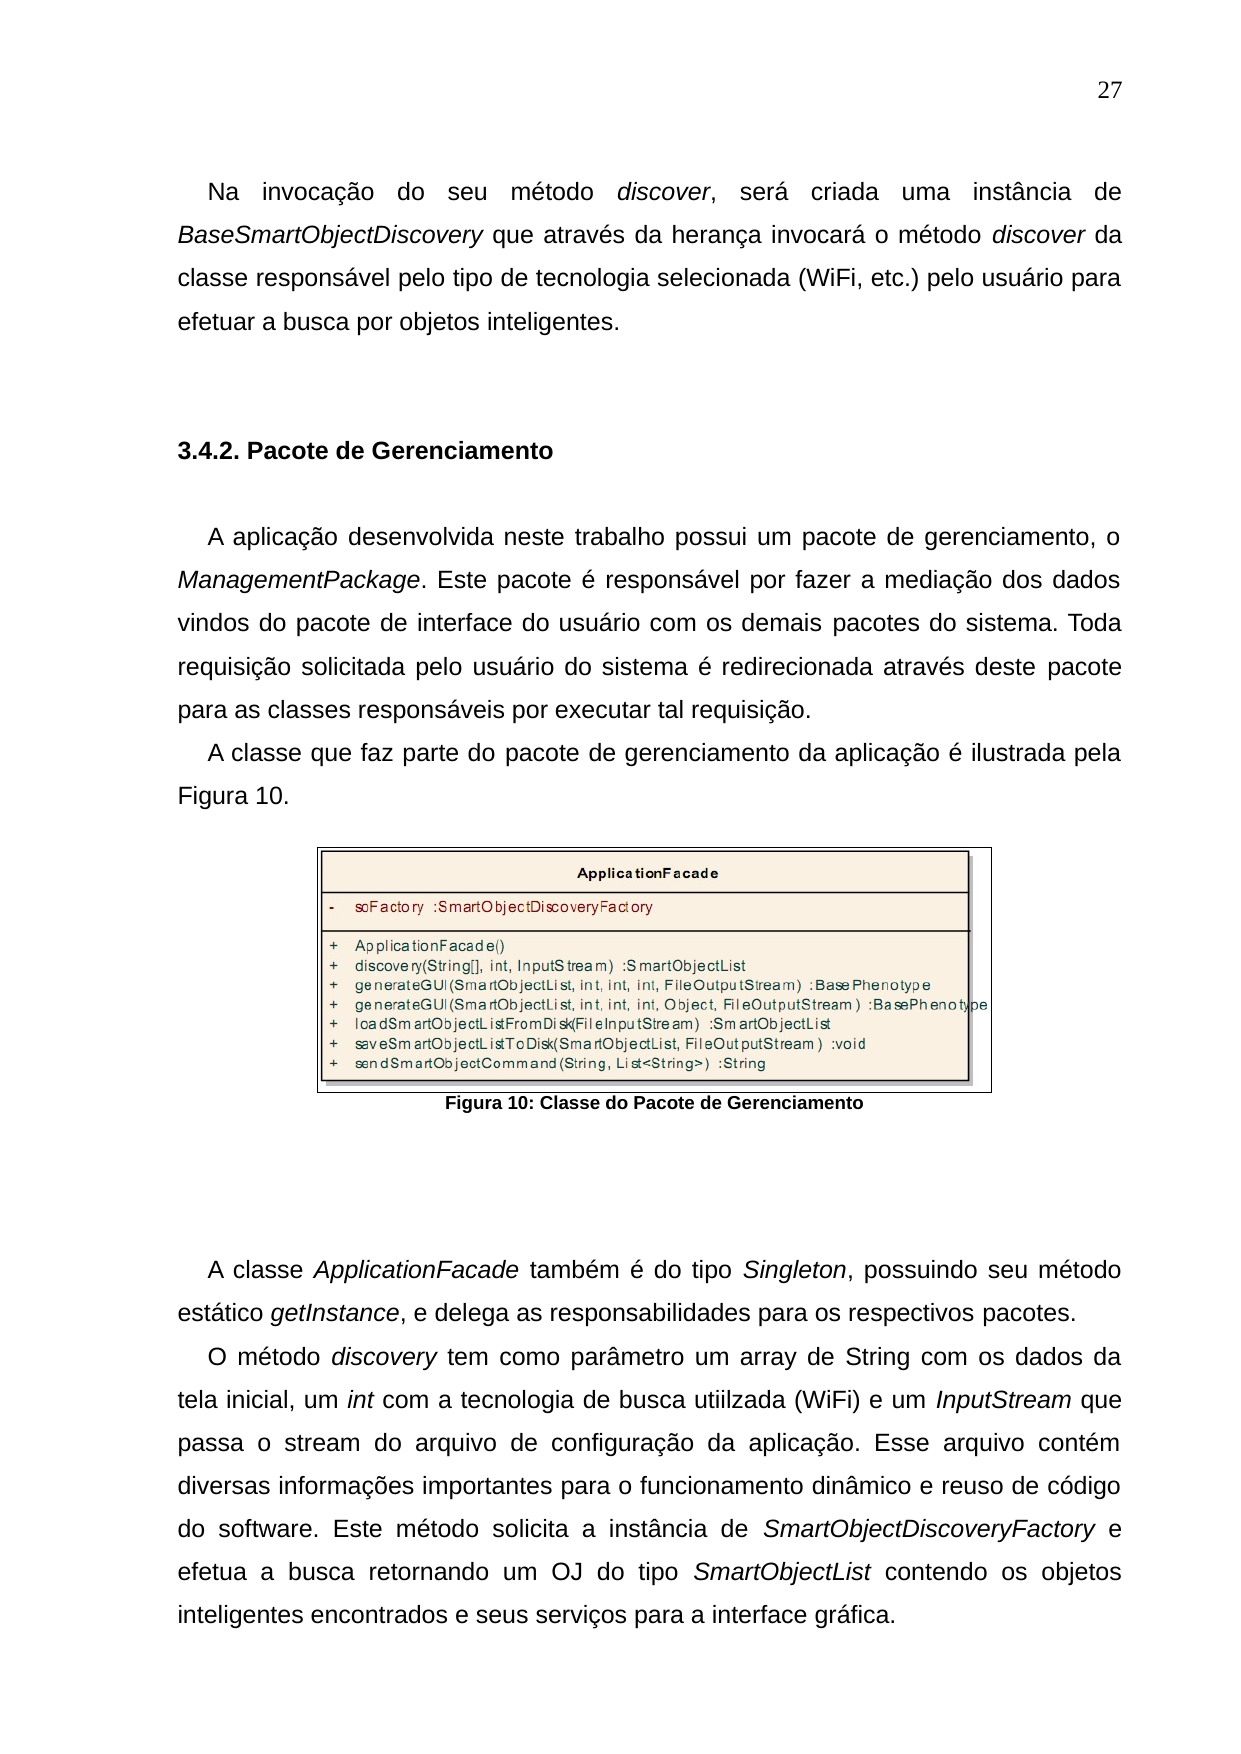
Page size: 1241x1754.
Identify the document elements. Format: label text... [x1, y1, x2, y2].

picture [318, 848, 991, 1092]
list Pacote de Gerenciamento [177, 436, 1122, 465]
text A aplicação desenvolvida neste trabalho possui um pacote de gerenciamento, o ManagementPackage. Este pacote é responsável por fazer a mediação dos dados vindos do pacote de interface do usuário com os demais pacotes do sistema. Toda requisição solicitada pelo usuário do sistema é redirecionada através deste pacote para as classes responsáveis por executar tal requisição. [177, 522, 1122, 723]
text O método discovery tem como parâmetro um array de String com os dados da tela inicial, um int com a tecnologia de busca utiilzada (WiFi) e um InputStream que passa o stream do arquivo de configuração da aplicação. Esse arquivo contém diversas informações importantes para o funcionamento dinâmico e reuso de código do software. Este método solicita a instância de SmartObjectDiscoveryFactory e efetua a busca retornando um OJ do tipo SmartObjectList contendo os objetos inteligentes encontrados e seus serviços para a interface gráfica. [177, 1342, 1122, 1629]
text A classe que faz parte do pacote de gerenciamento da aplicação é ilustrada pela Figura 10. [177, 738, 1122, 810]
text Figura 10: Classe do Pacote de Gerenciamento [317, 1093, 992, 1113]
text Na invocação do seu método discover, será criada uma instância de BaseSmartObjectDiscovery que através da herança invocará o método discover da classe responsável pelo tipo de tecnologia selecionada (WiFi, etc.) pelo usuário para efetuar a busca por objetos inteligentes. [177, 177, 1122, 335]
text A classe ApplicationFacade também é do tipo Singleton, possuindo seu método estático getInstance, e delega as responsabilidades para os respectivos pacotes. [177, 1255, 1122, 1327]
